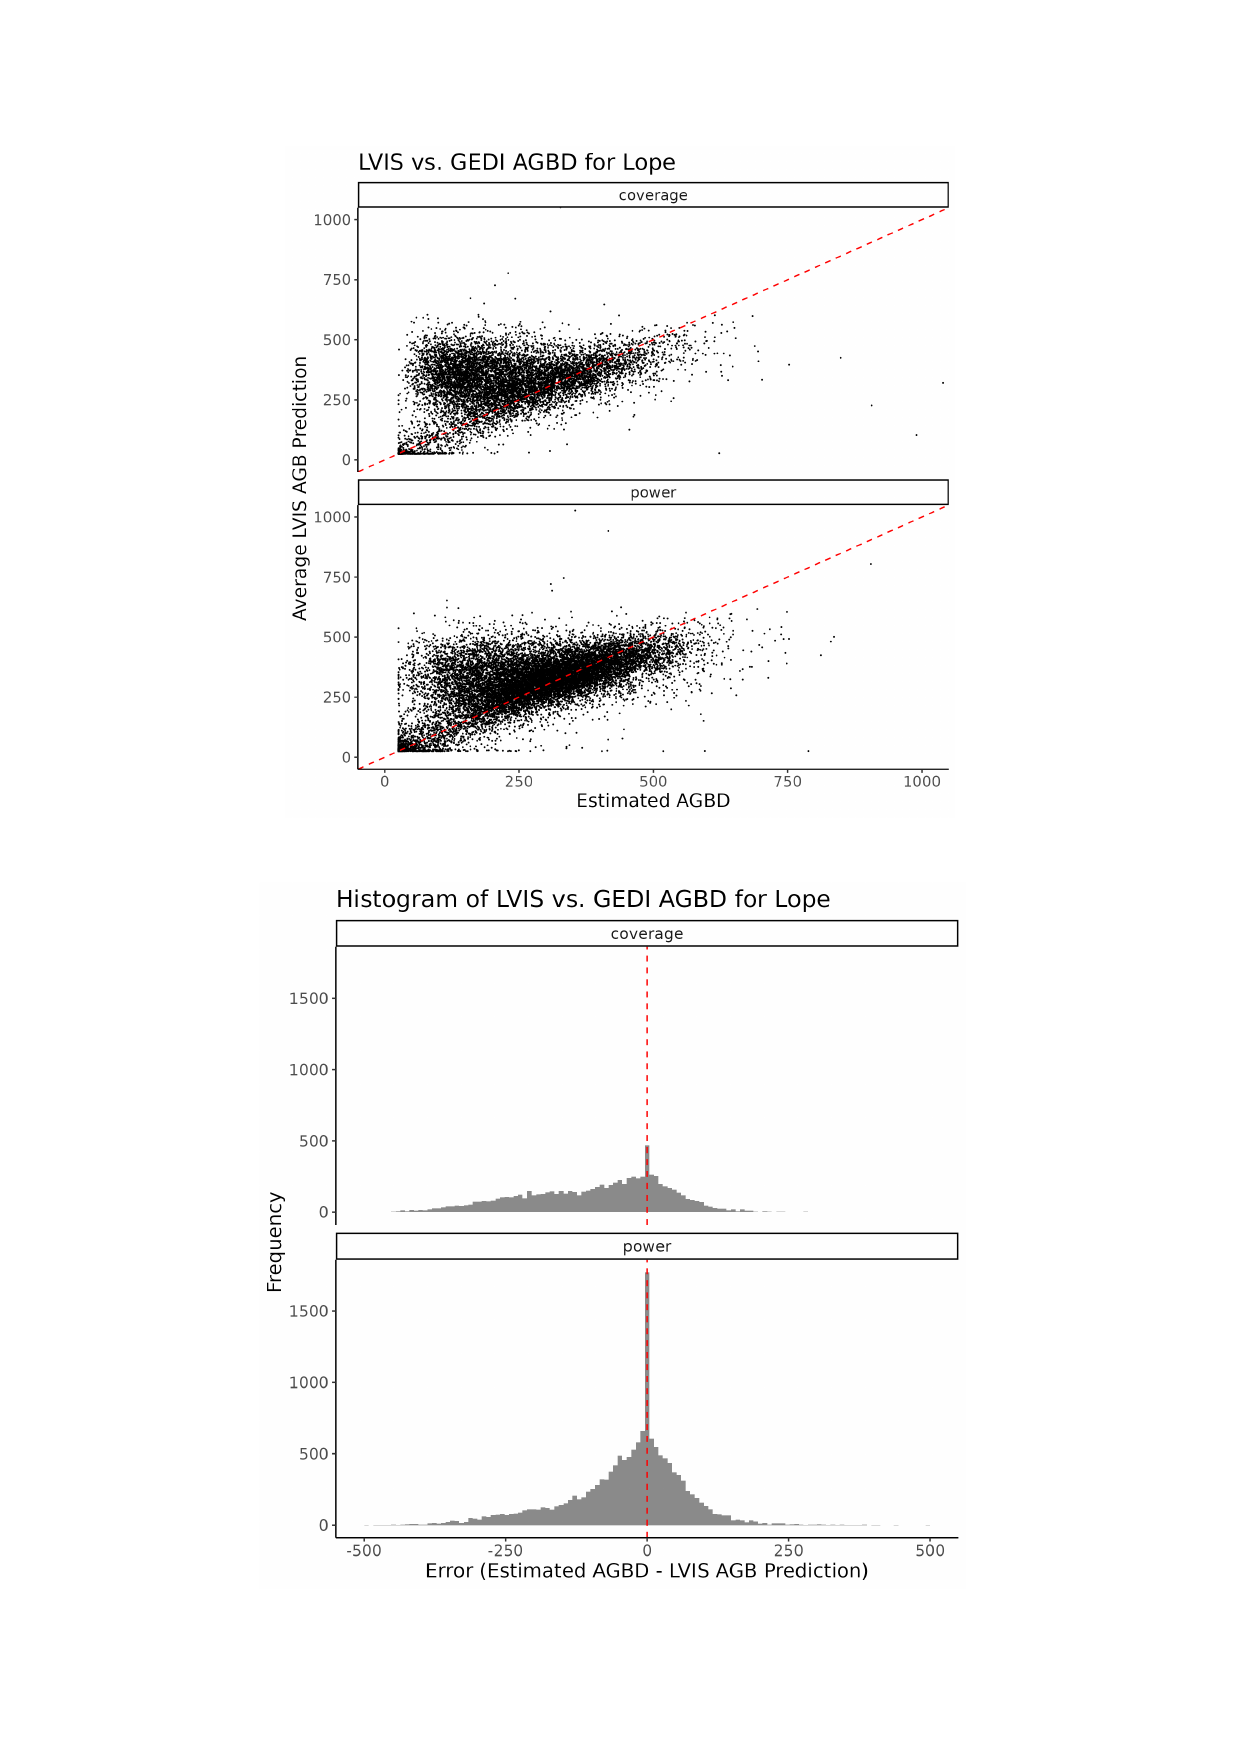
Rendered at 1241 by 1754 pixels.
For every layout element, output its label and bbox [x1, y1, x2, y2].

picture [259, 882, 966, 1589]
picture [285, 146, 956, 818]
